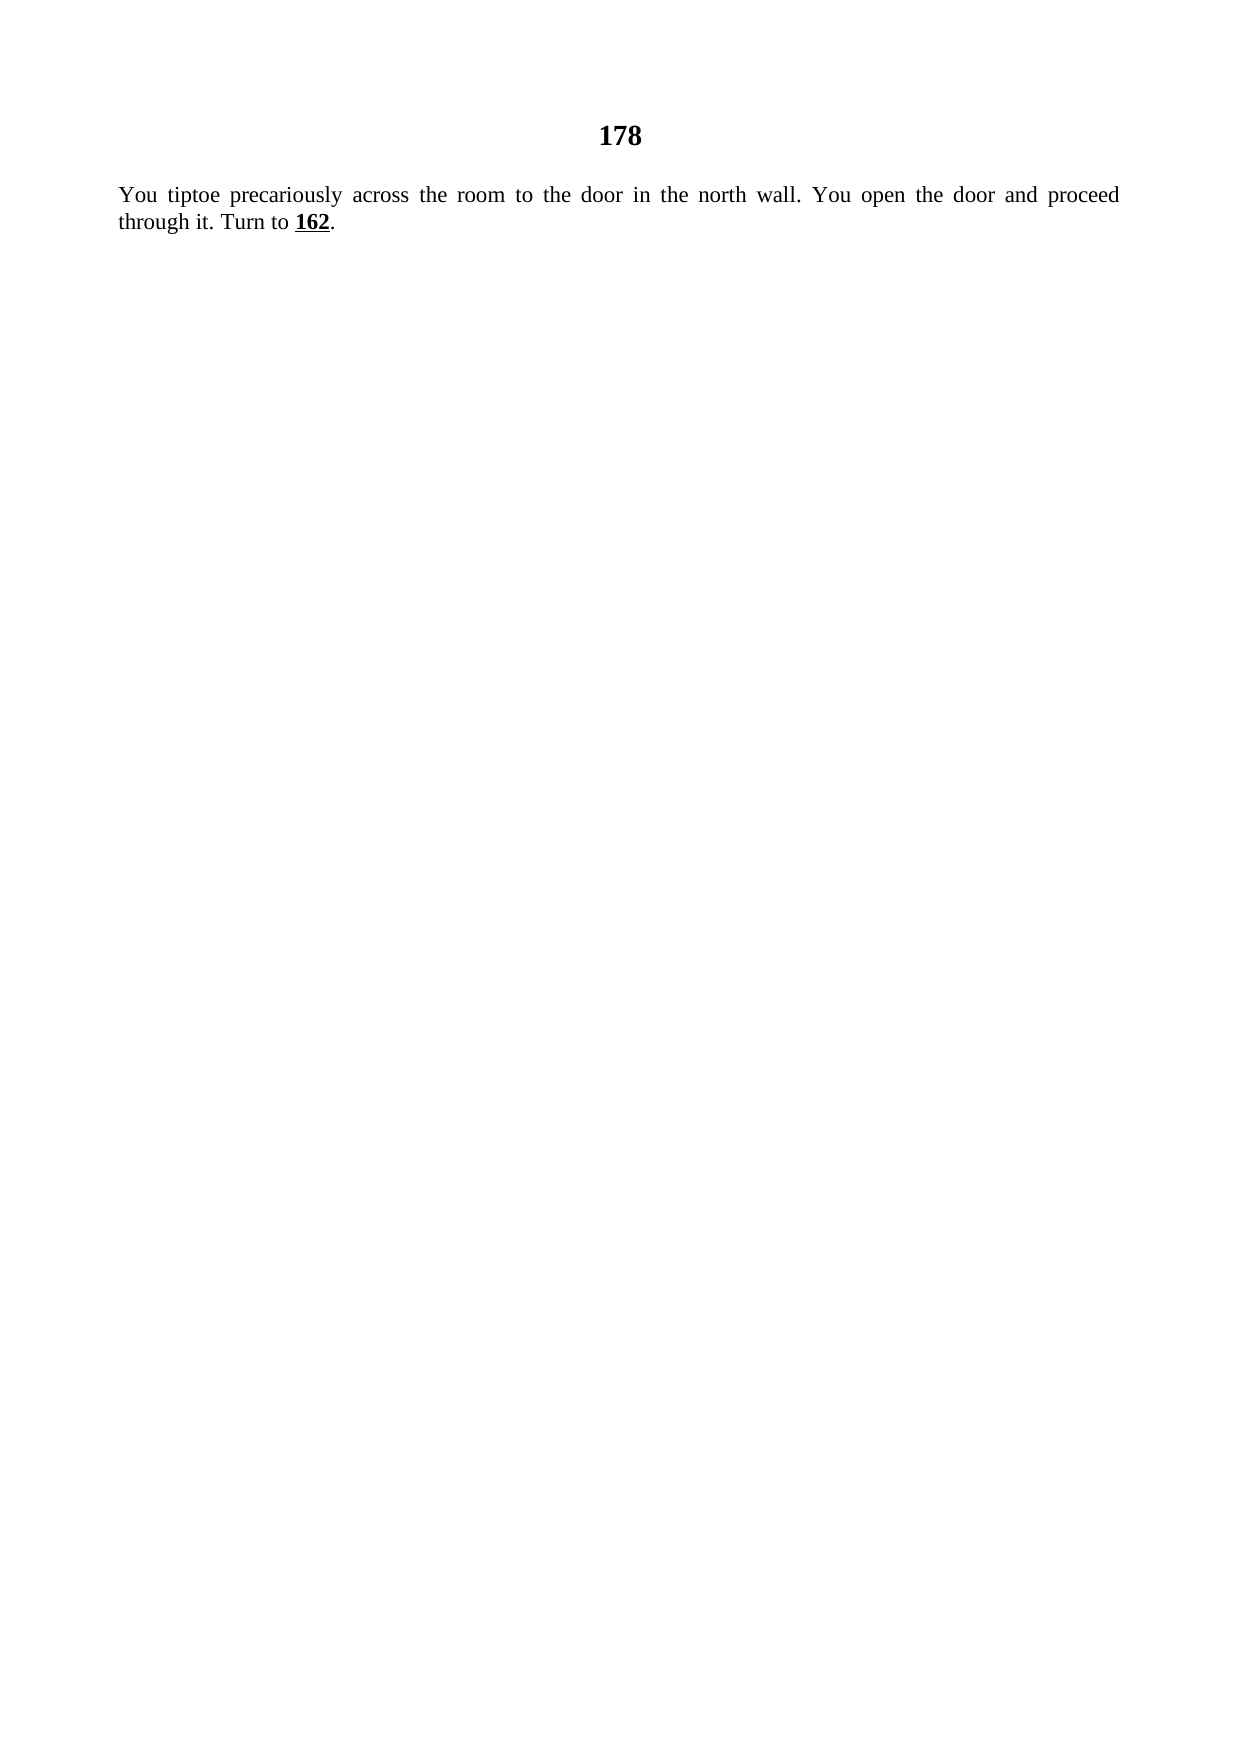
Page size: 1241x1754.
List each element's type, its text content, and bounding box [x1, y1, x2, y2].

subtitle 178 [118, 118, 1122, 152]
text You tiptoe precariously across the room to the door in the north wall. You open the door and proceed through it. Turn to 162. [118, 181, 1122, 234]
